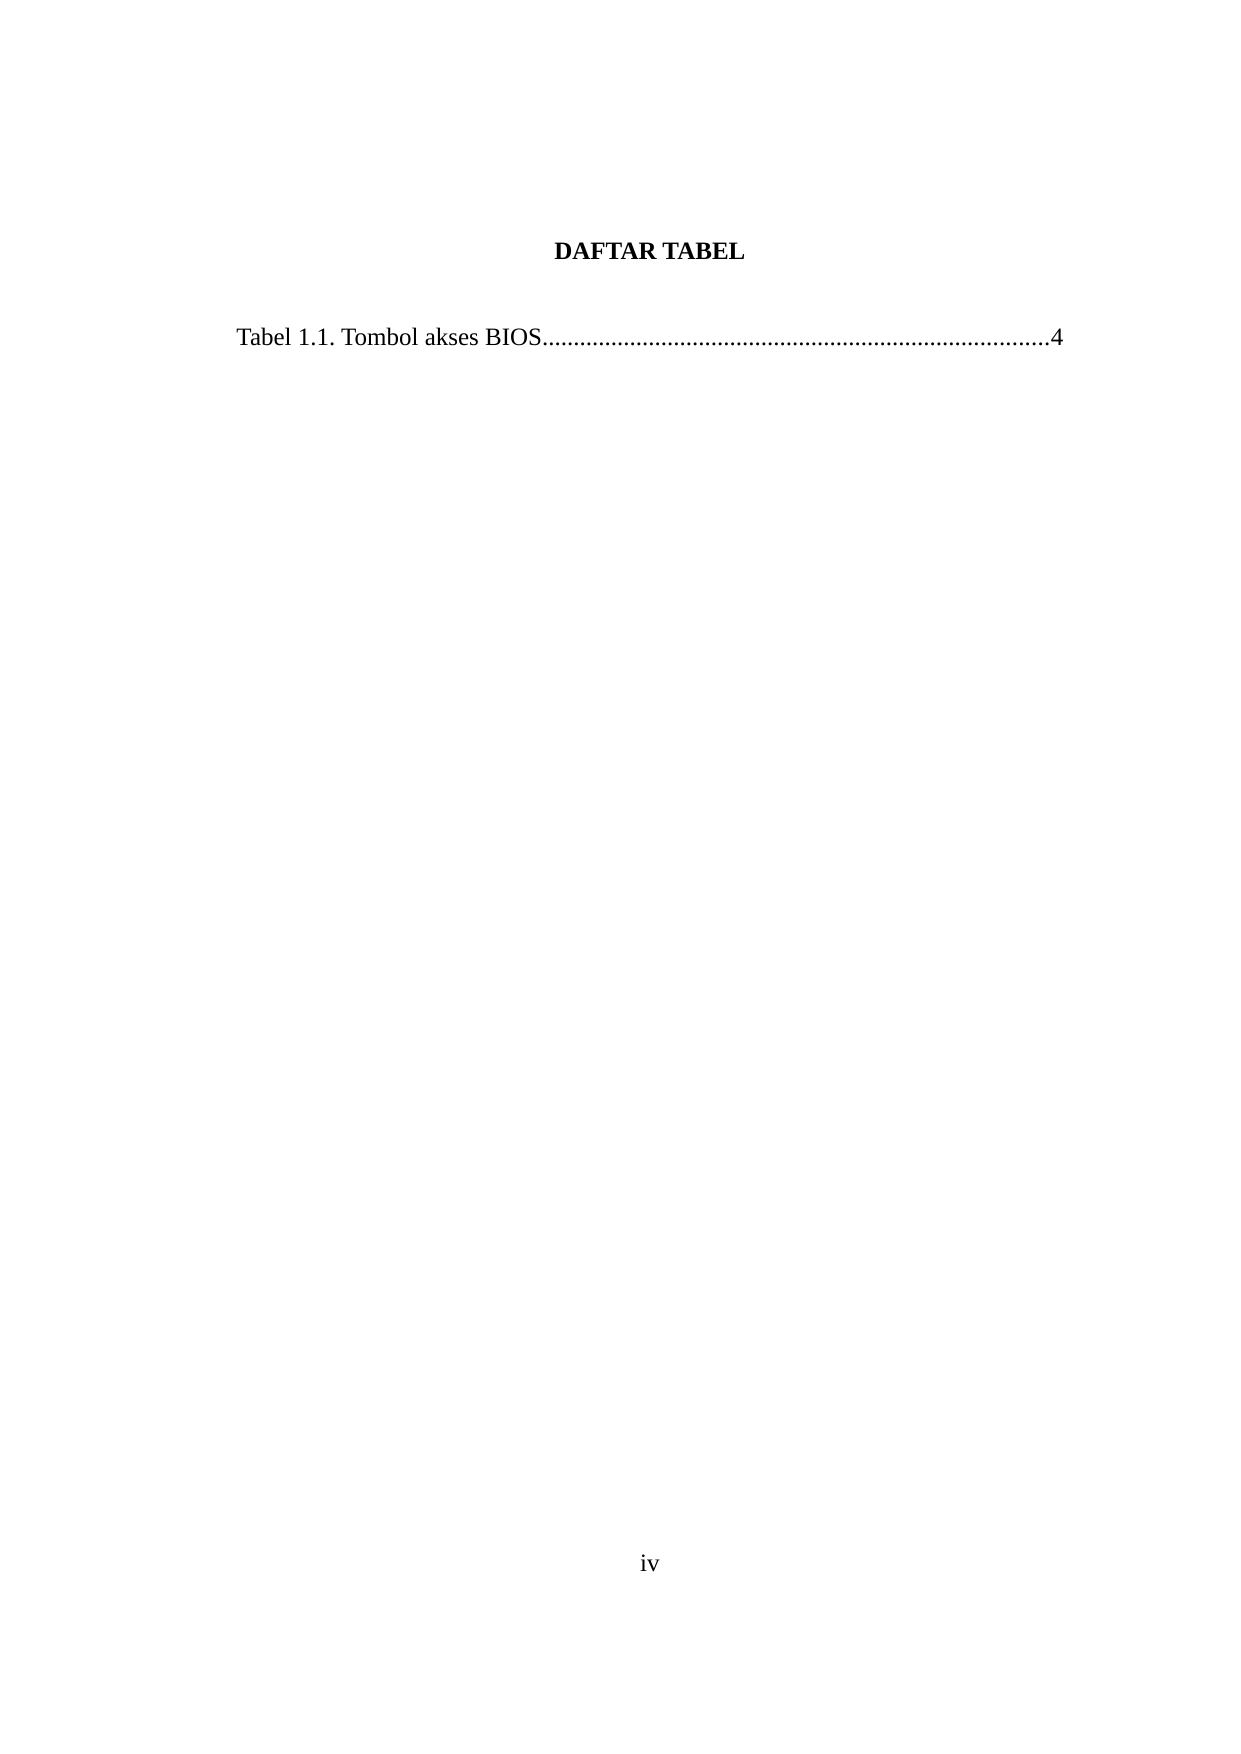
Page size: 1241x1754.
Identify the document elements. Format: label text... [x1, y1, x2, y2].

text Tabel 1.1. Tombol akses BIOS 4 [236, 322, 1063, 351]
subtitle DAFTAR TABEL [236, 236, 1063, 265]
